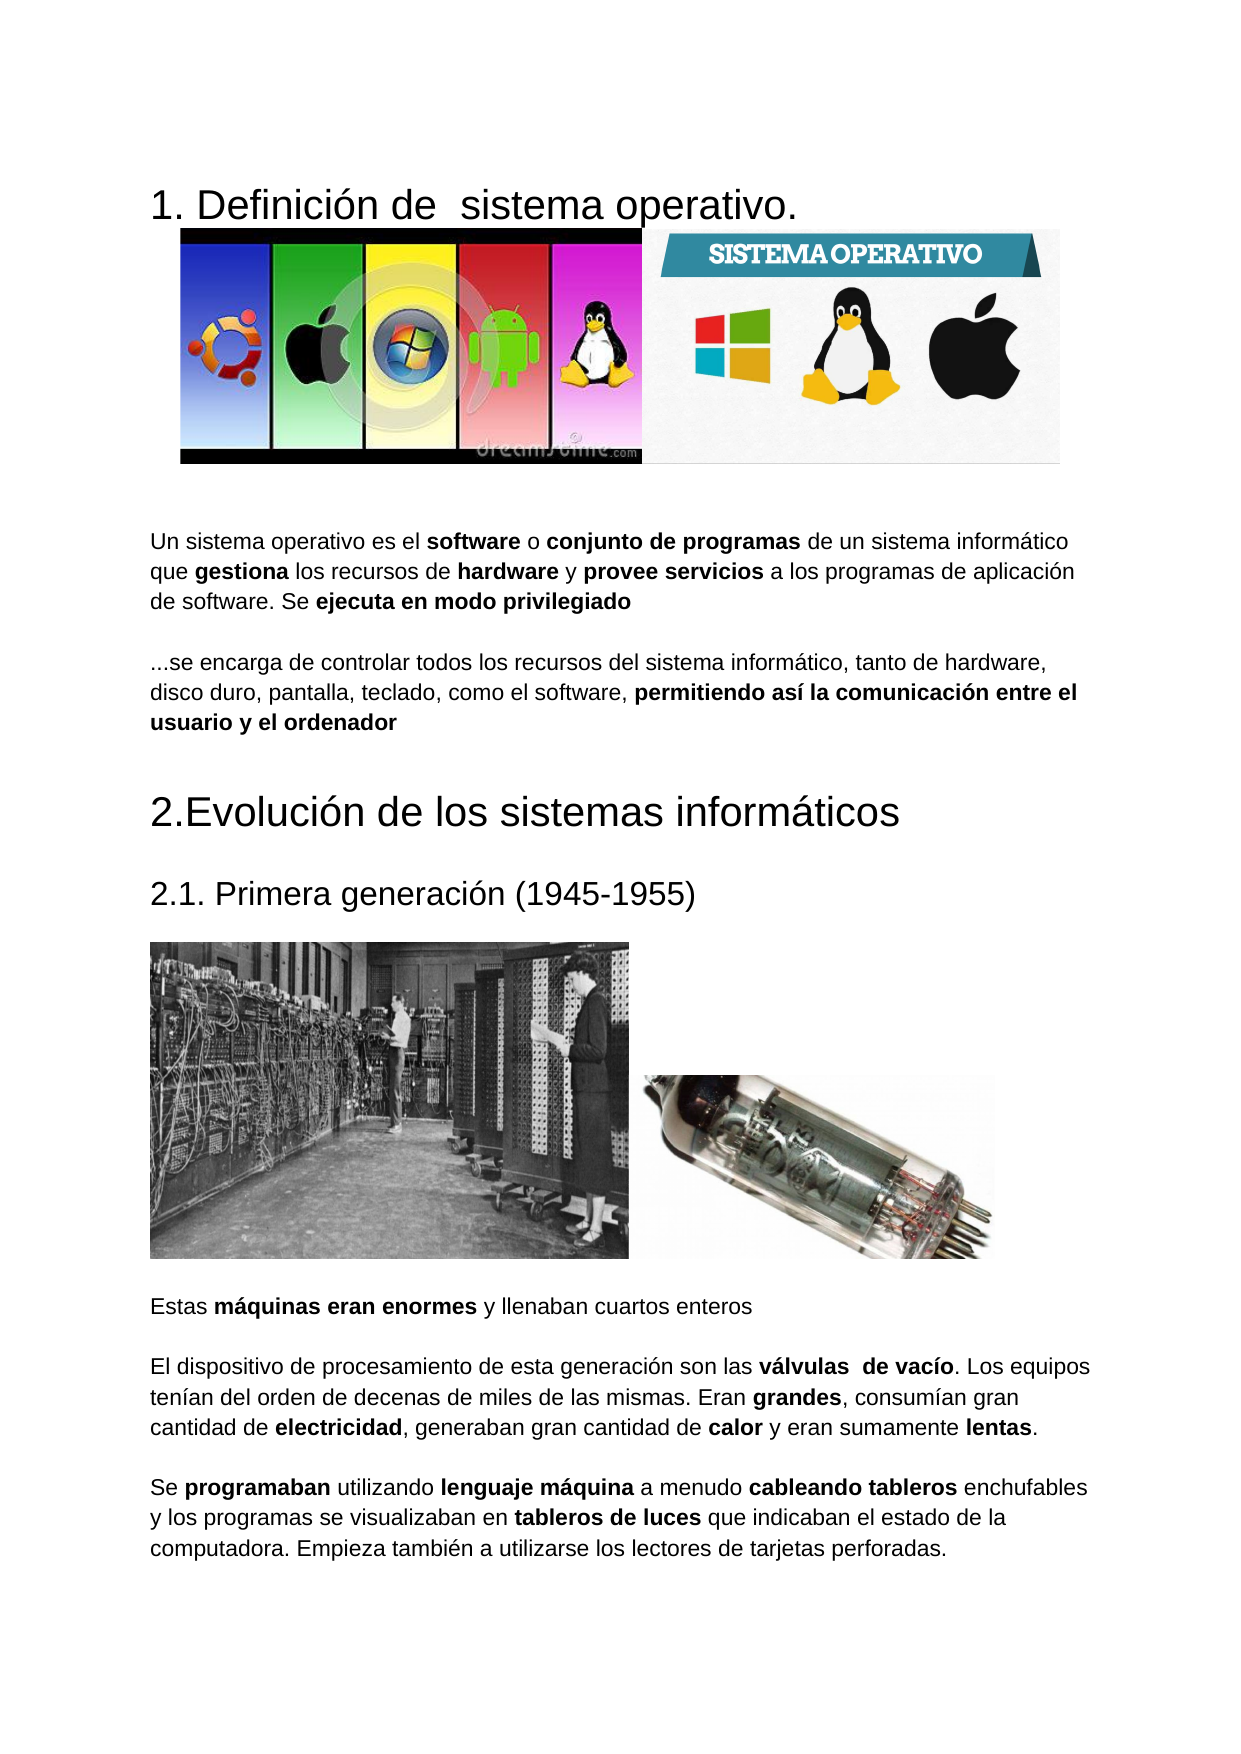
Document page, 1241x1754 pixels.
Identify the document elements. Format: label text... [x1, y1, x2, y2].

text ...se encarga de controlar todos los recursos del sistema informático, tanto de hardware, disco duro, pantalla, teclado, como el software, permitiendo así la comunicación entre el usuario y el ordenador [150, 649, 1090, 735]
text El dispositivo de procesamiento de esta generación son las válvulas de vacío. Los equipos tenían del orden de decenas de miles de las mismas. Eran grandes, consumían gran cantidad de electricidad, generaban gran cantidad de calor y eran sumamente lentas. [150, 1353, 1090, 1440]
subtitle 2.Evolución de los sistemas informáticos [150, 787, 1090, 835]
text Estas máquinas eran enormes y llenaban cuartos enteros [150, 1293, 1090, 1319]
text Se programaban utilizando lenguaje máquina a menudo cableando tableros enchufables y los programas se visualizaban en tableros de luces que indicaban el estado de la computadora. Empieza también a utilizarse los lectores de tarjetas perforadas. [150, 1474, 1090, 1561]
picture [150, 942, 996, 1259]
subtitle 1. Definición de sistema operativo. [150, 180, 1090, 228]
text Un sistema operativo es el software o conjunto de programas de un sistema informático que gestiona los recursos de hardware y provee servicios a los programas de aplicación de software. Se ejecuta en modo privilegiado [150, 528, 1090, 614]
subtitle 2.1. Primera generación (1945-1955) [150, 873, 1090, 912]
picture [180, 228, 1060, 464]
